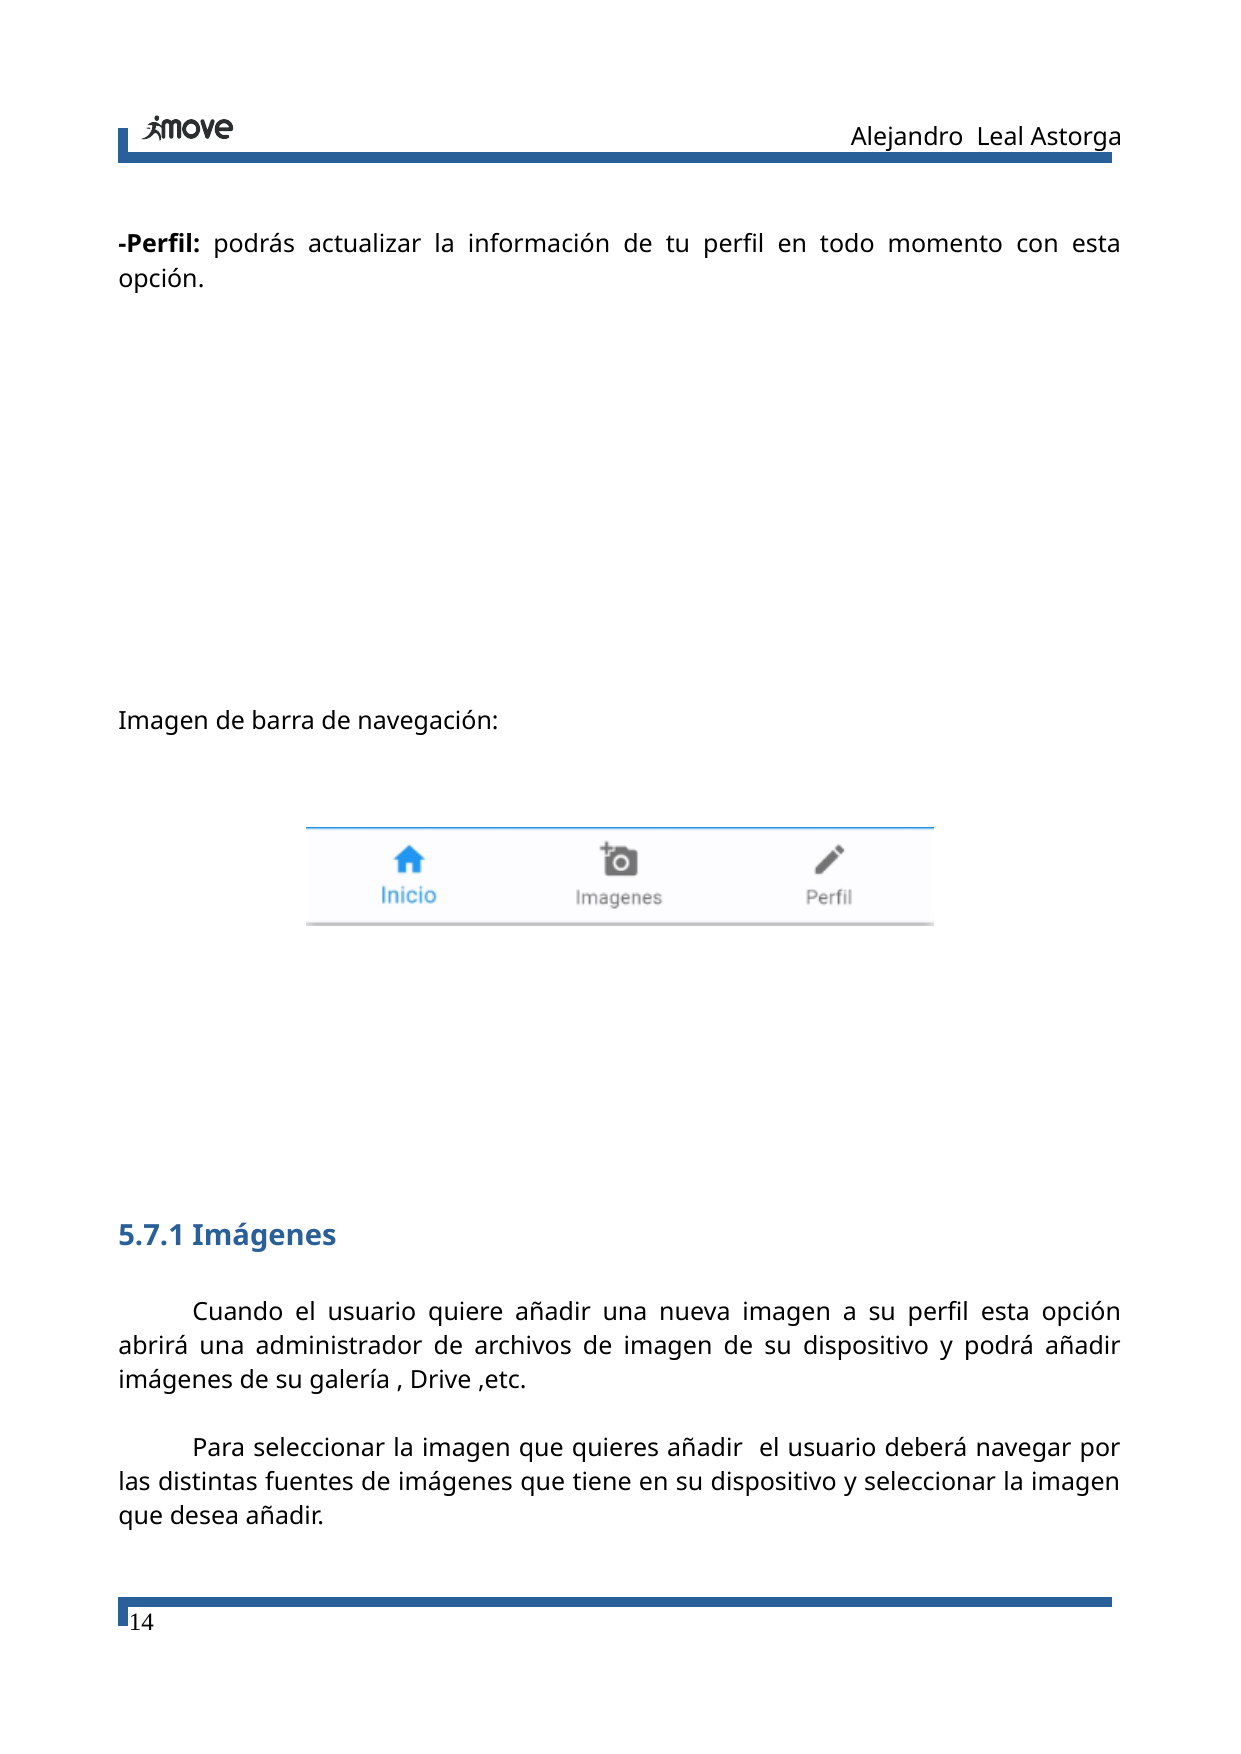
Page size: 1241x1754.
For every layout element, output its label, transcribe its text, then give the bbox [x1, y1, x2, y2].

text Cuando el usuario quiere añadir una nueva imagen a su perfil esta opción abrirá una administrador de archivos de imagen de su dispositivo y podrá añadir imágenes de su galería , Drive ,etc. [118, 1293, 1122, 1396]
text Imagen de barra de navegación: [118, 703, 1122, 737]
picture [306, 827, 935, 926]
picture [140, 113, 234, 141]
text -Perfil: podrás actualizar la información de tu perfil en todo momento con esta opción. [118, 226, 1122, 294]
text 5.7.1 Imágenes [118, 1214, 1122, 1254]
text Para seleccionar la imagen que quieres añadir el usuario deberá navegar por las distintas fuentes de imágenes que tiene en su dispositivo y seleccionar la imagen que desea añadir. [118, 1429, 1122, 1532]
